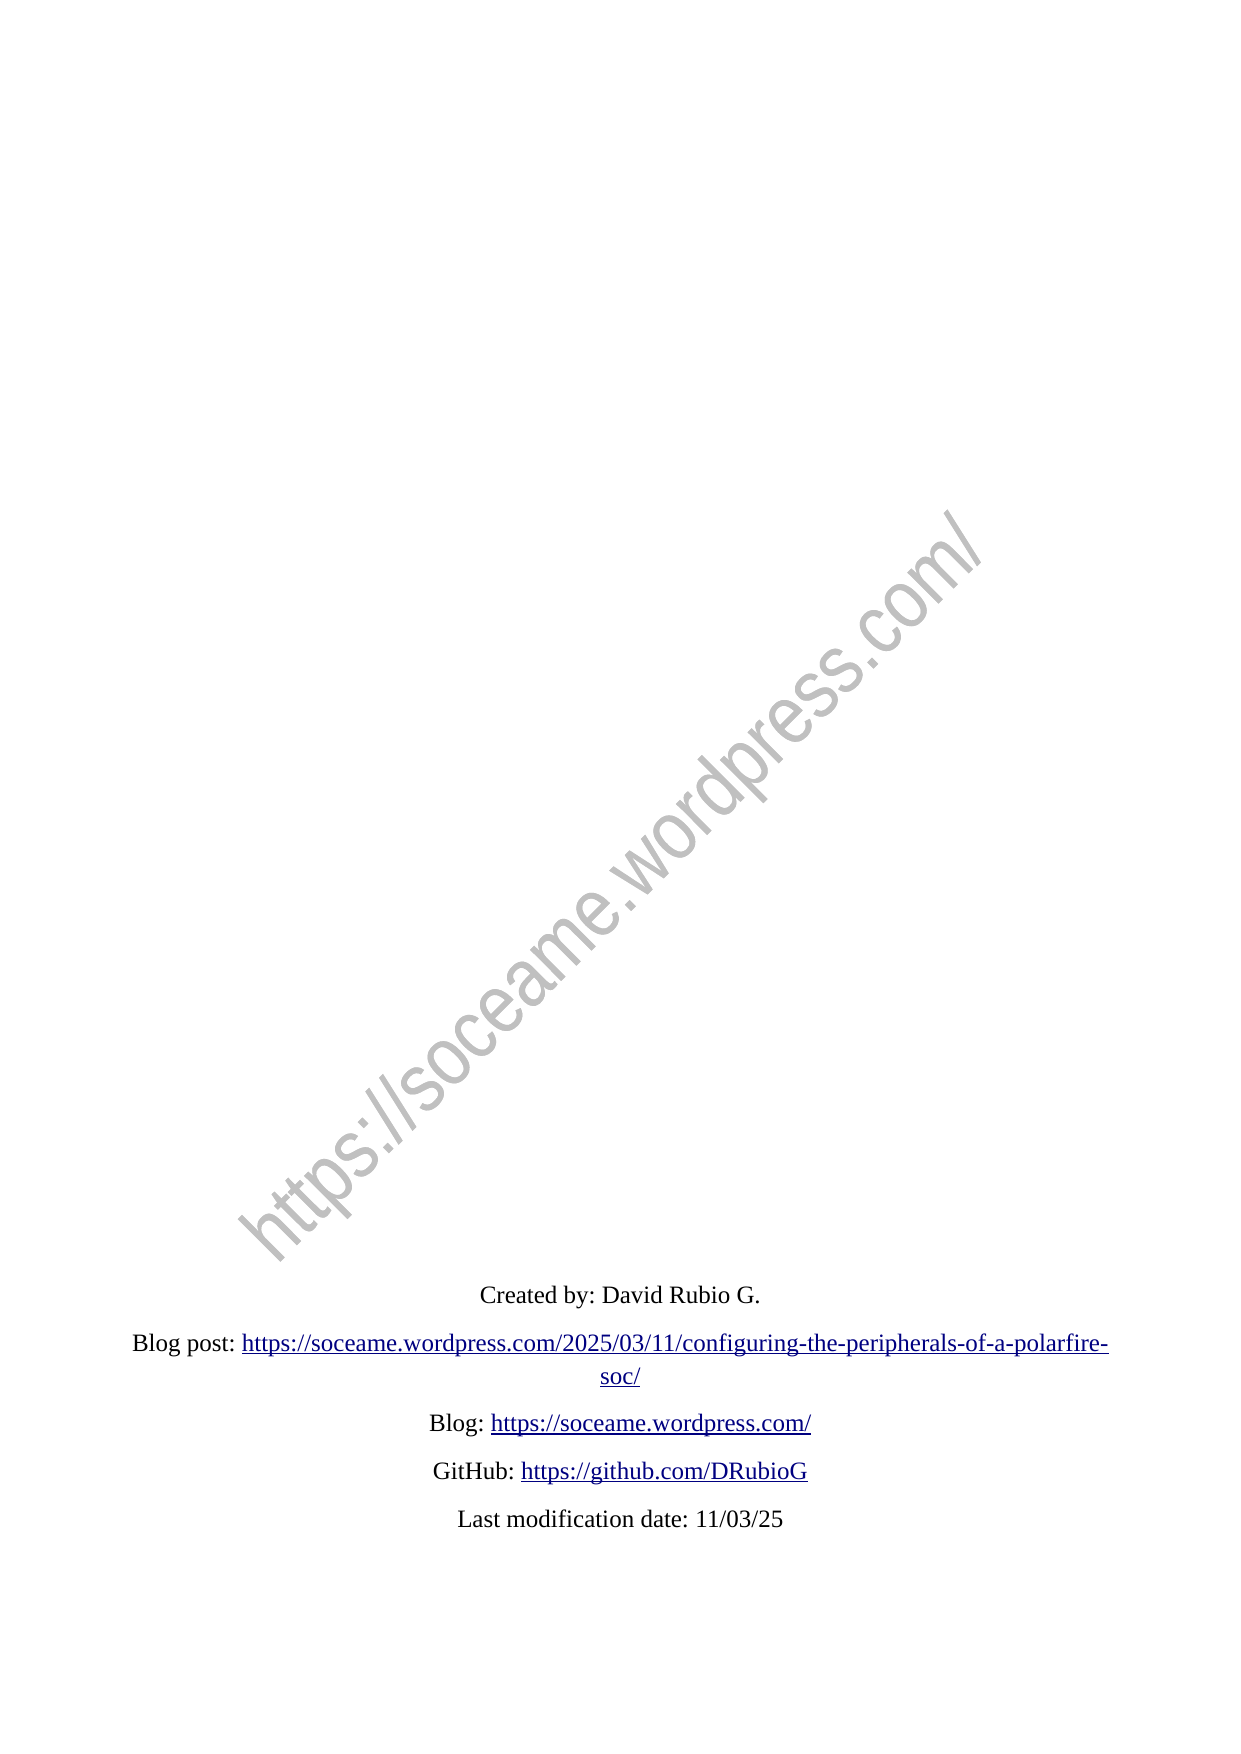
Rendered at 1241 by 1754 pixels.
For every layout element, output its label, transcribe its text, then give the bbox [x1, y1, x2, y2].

text Blog post: https://soceame.wordpress.com/2025/03/11/configuring-the-peripherals-of-a-polarfire-soc/ [118, 1328, 1122, 1389]
text Created by: David Rubio G. [118, 1280, 1122, 1309]
text GitHub: https://github.com/DRubioG [118, 1456, 1122, 1485]
text Last modification date: 11/03/25 [118, 1504, 1122, 1532]
text Blog: https://soceame.wordpress.com/ [118, 1408, 1122, 1437]
